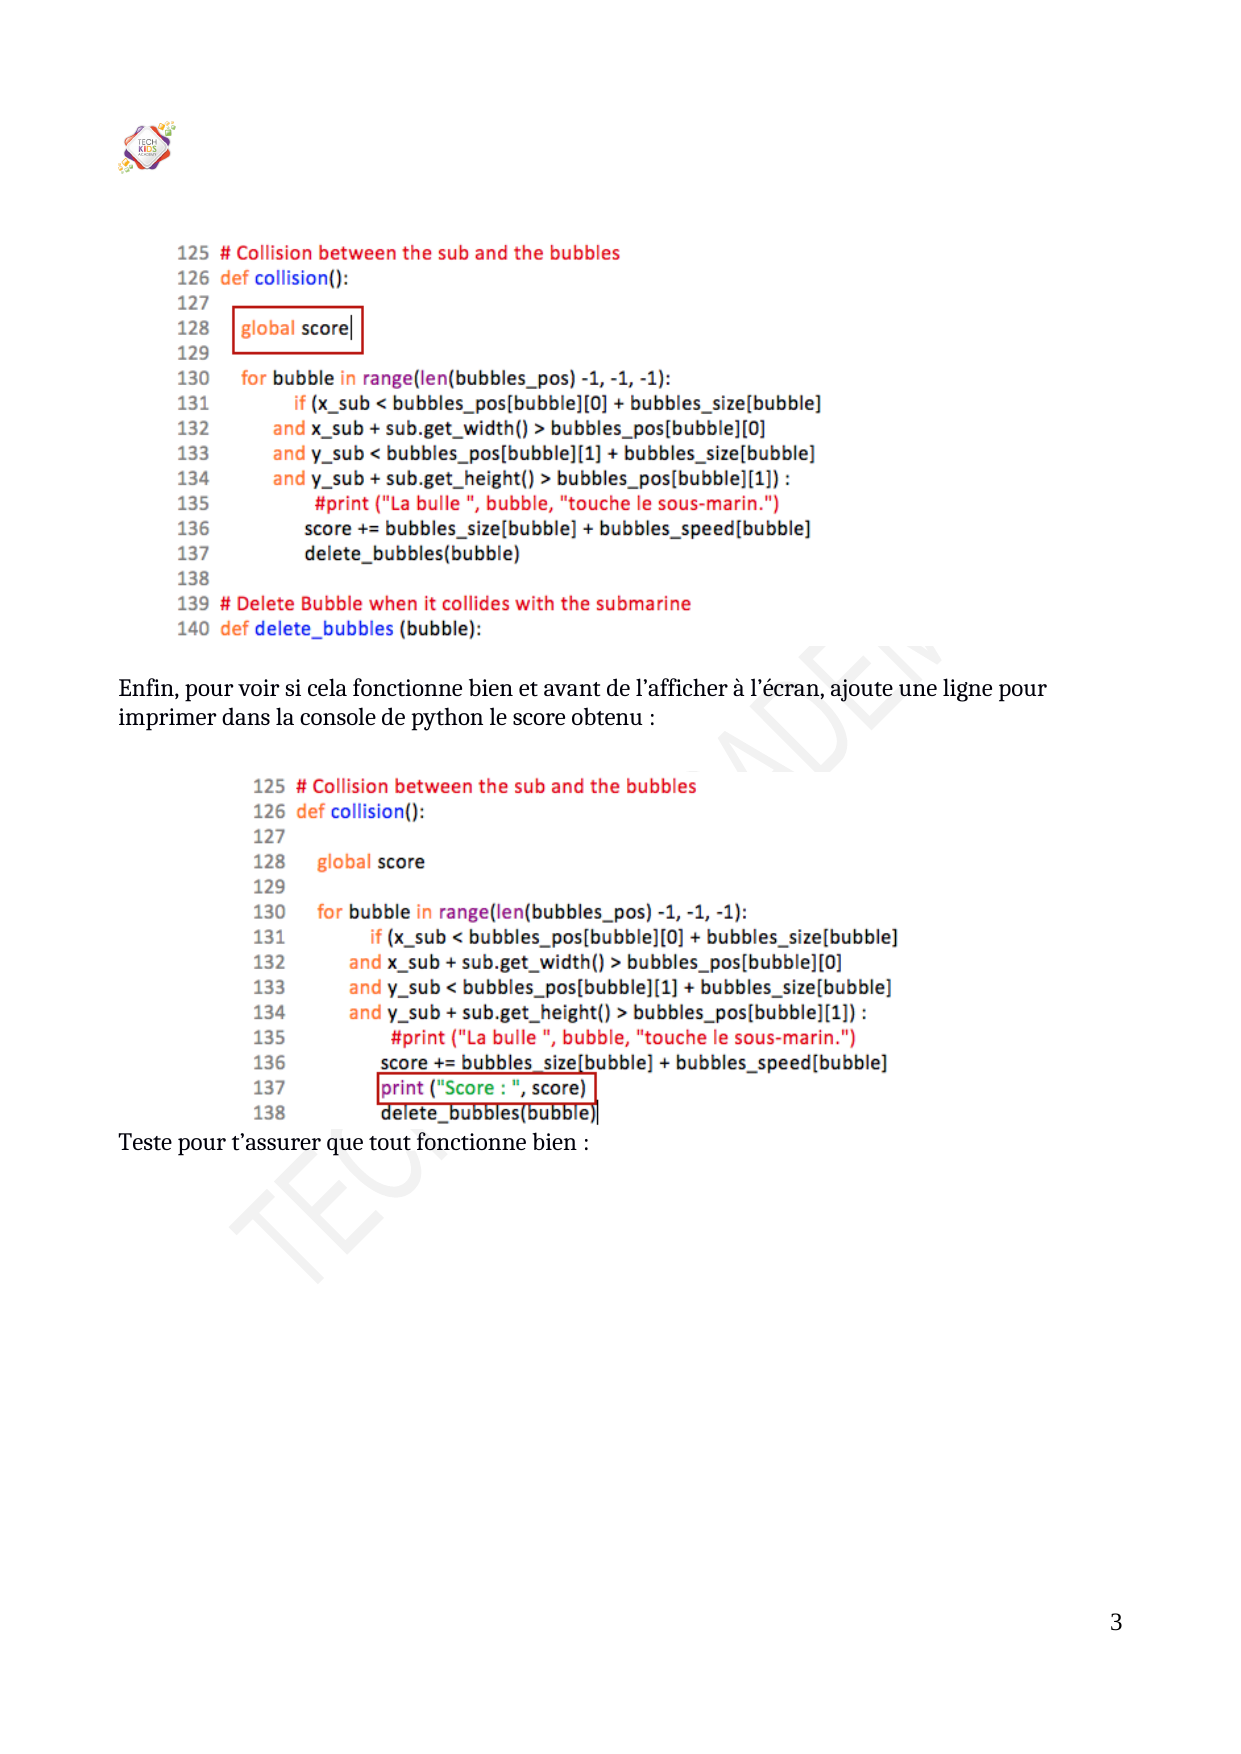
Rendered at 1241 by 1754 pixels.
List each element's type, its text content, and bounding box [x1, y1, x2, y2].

picture [173, 240, 1012, 646]
picture [118, 118, 176, 176]
text Teste pour t’assurer que tout fonctionne bien : [342, 1129, 437, 1157]
picture [249, 772, 953, 1129]
text Teste pour t’assurer que tout fonctionne bien : [118, 1061, 338, 1157]
text Teste pour t’assurer que tout fonctionne bien : [424, 1061, 1122, 1157]
text Enfin, pour voir si cela fonctionne bien et avant de l’afficher à l’écran, ajoute une ligne pour imprimer dans la console de python le score obtenu : [118, 674, 1122, 732]
